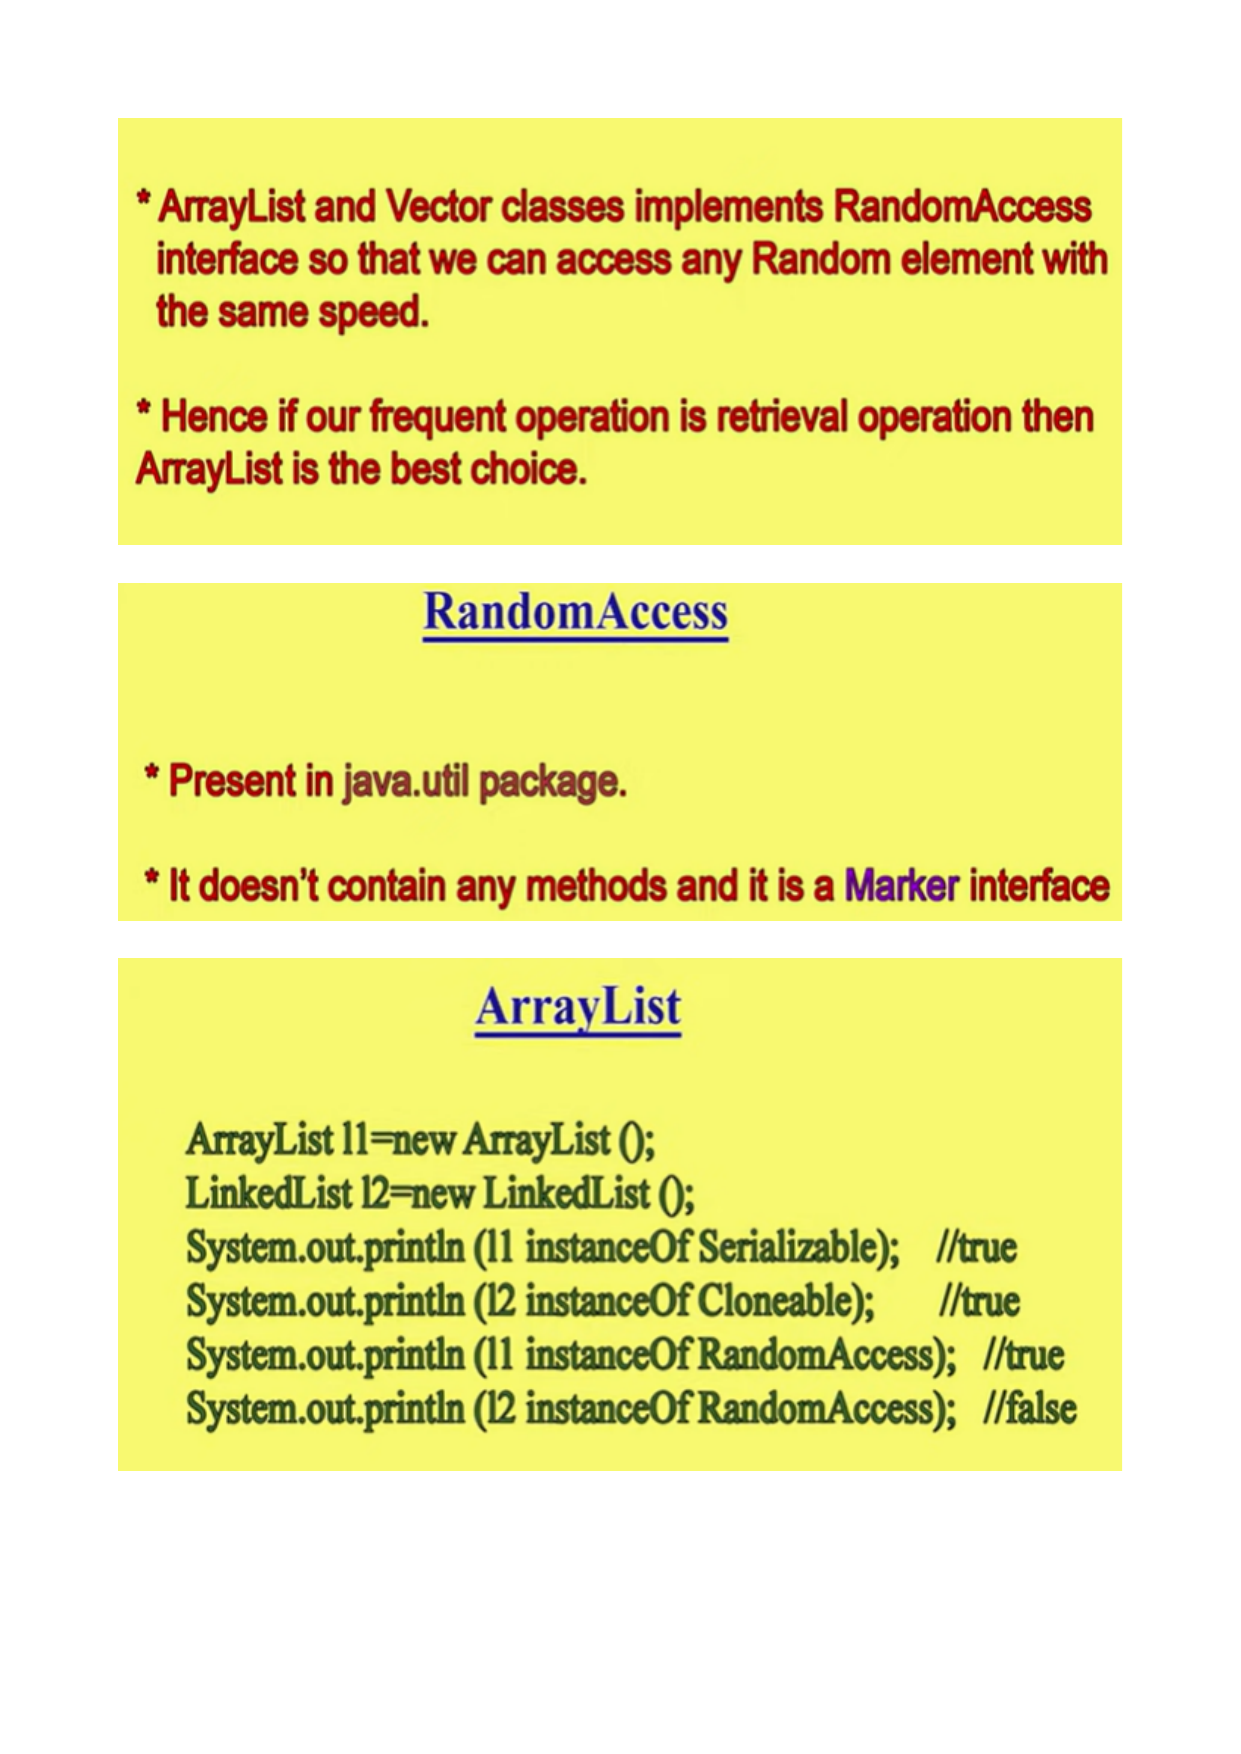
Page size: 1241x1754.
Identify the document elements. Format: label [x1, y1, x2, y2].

picture [118, 583, 1123, 921]
picture [118, 118, 1123, 545]
picture [118, 958, 1123, 1471]
